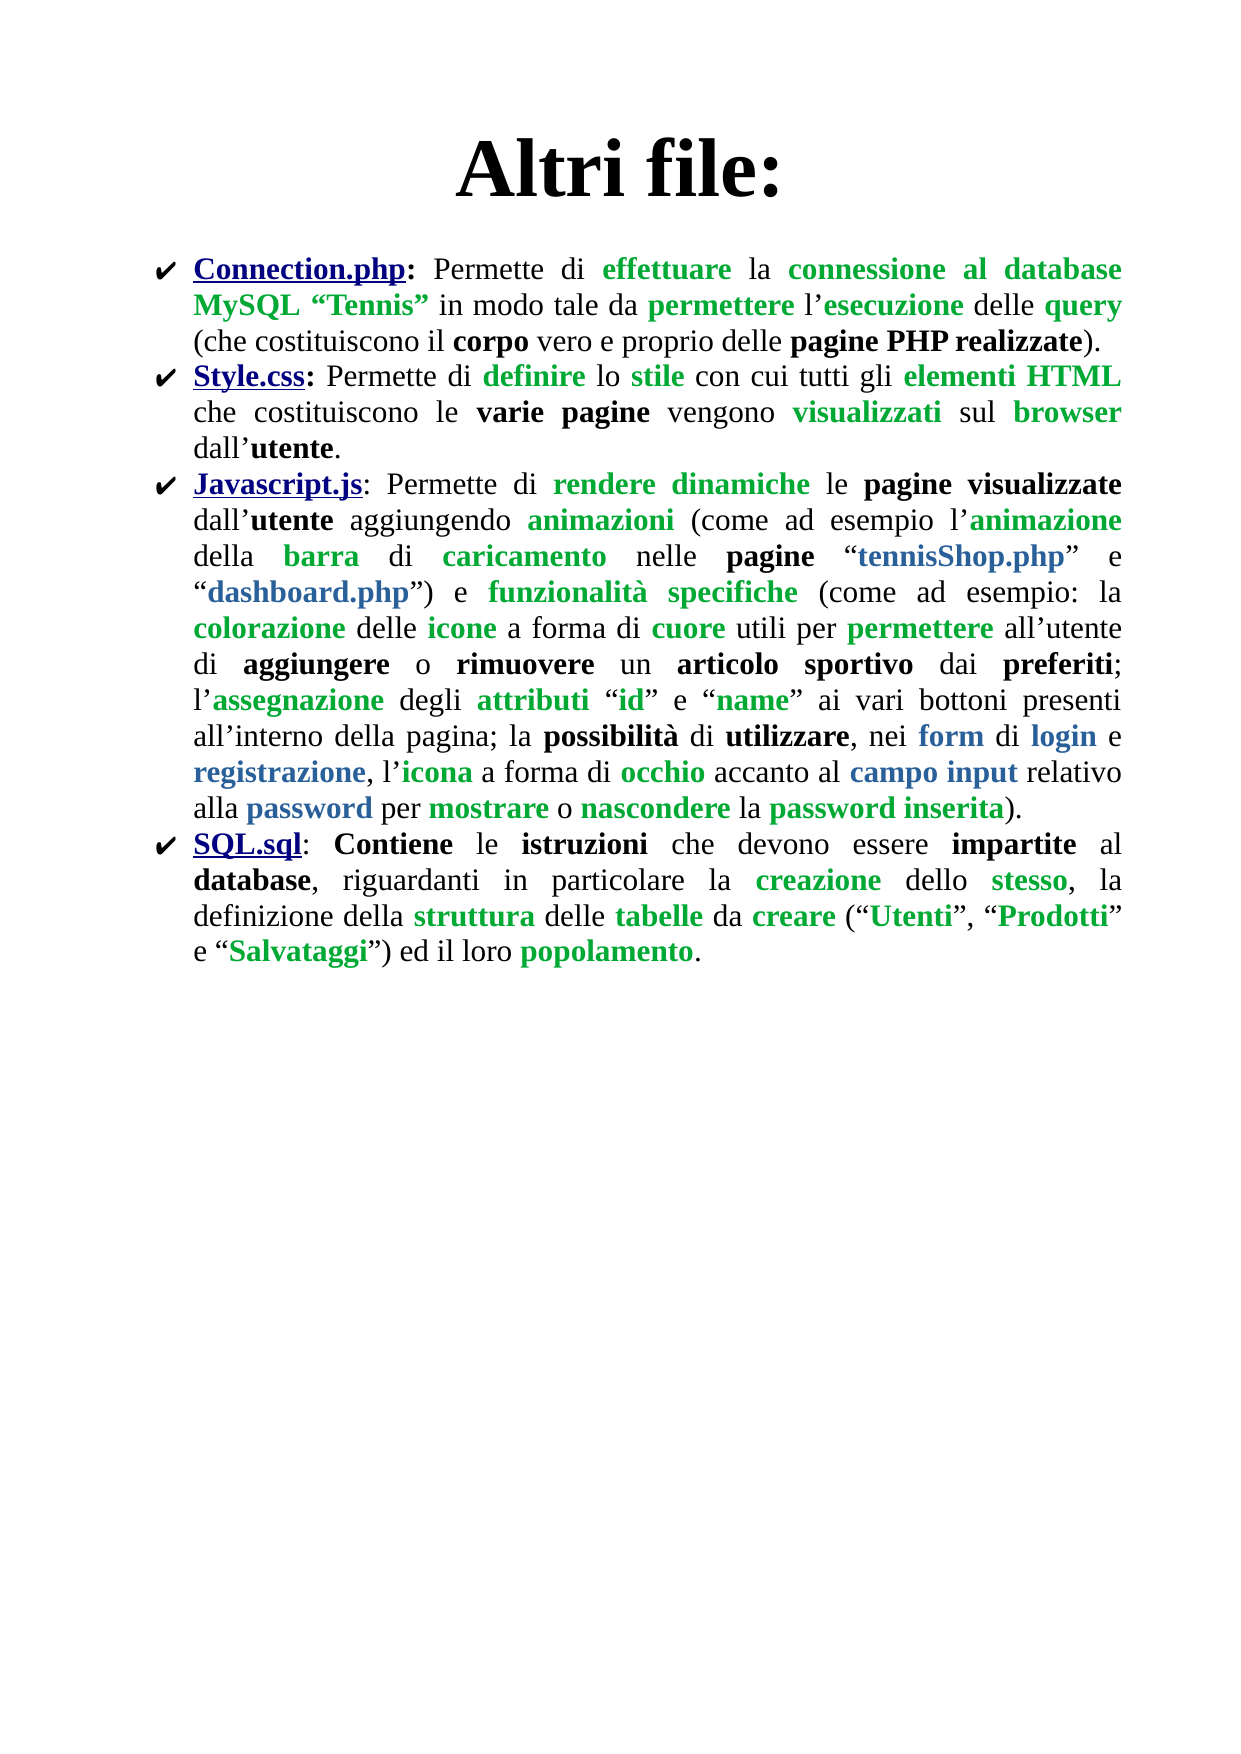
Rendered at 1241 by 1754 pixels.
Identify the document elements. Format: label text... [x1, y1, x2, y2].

list SQL.sql: Contiene le istruzioni che devono essere impartite al database, riguardanti in particolare la creazione dello stesso, la definizione della struttura delle tabelle da creare (“Utenti”, “Prodotti” e “Salvataggi”) ed il loro popolamento. [156, 825, 1122, 969]
list Connection.php: Permette di effettuare la connessione al database MySQL “Tennis” in modo tale da permettere l’esecuzione delle query (che costituiscono il corpo vero e proprio delle pagine PHP realizzate). [156, 250, 1122, 358]
list Javascript.js: Permette di rendere dinamiche le pagine visualizzate dall’utente aggiungendo animazioni (come ad esempio l’animazione della barra di caricamento nelle pagine “tennisShop.php” e “dashboard.php”) e funzionalità specifiche (come ad esempio: la colorazione delle icone a forma di cuore utili per permettere all’utente di aggiungere o rimuovere un articolo sportivo dai preferiti; l’assegnazione degli attributi “id” e “name” ai vari bottoni presenti all’interno della pagina; la possibilità di utilizzare, nei form di login e registrazione, l’icona a forma di occhio accanto al campo input relativo alla password per mostrare o nascondere la password inserita). [156, 466, 1122, 825]
list Style.css: Permette di definire lo stile con cui tutti gli elementi HTML che costituiscono le varie pagine vengono visualizzati sul browser dall’utente. [156, 358, 1122, 466]
text Altri file: [118, 118, 1122, 214]
